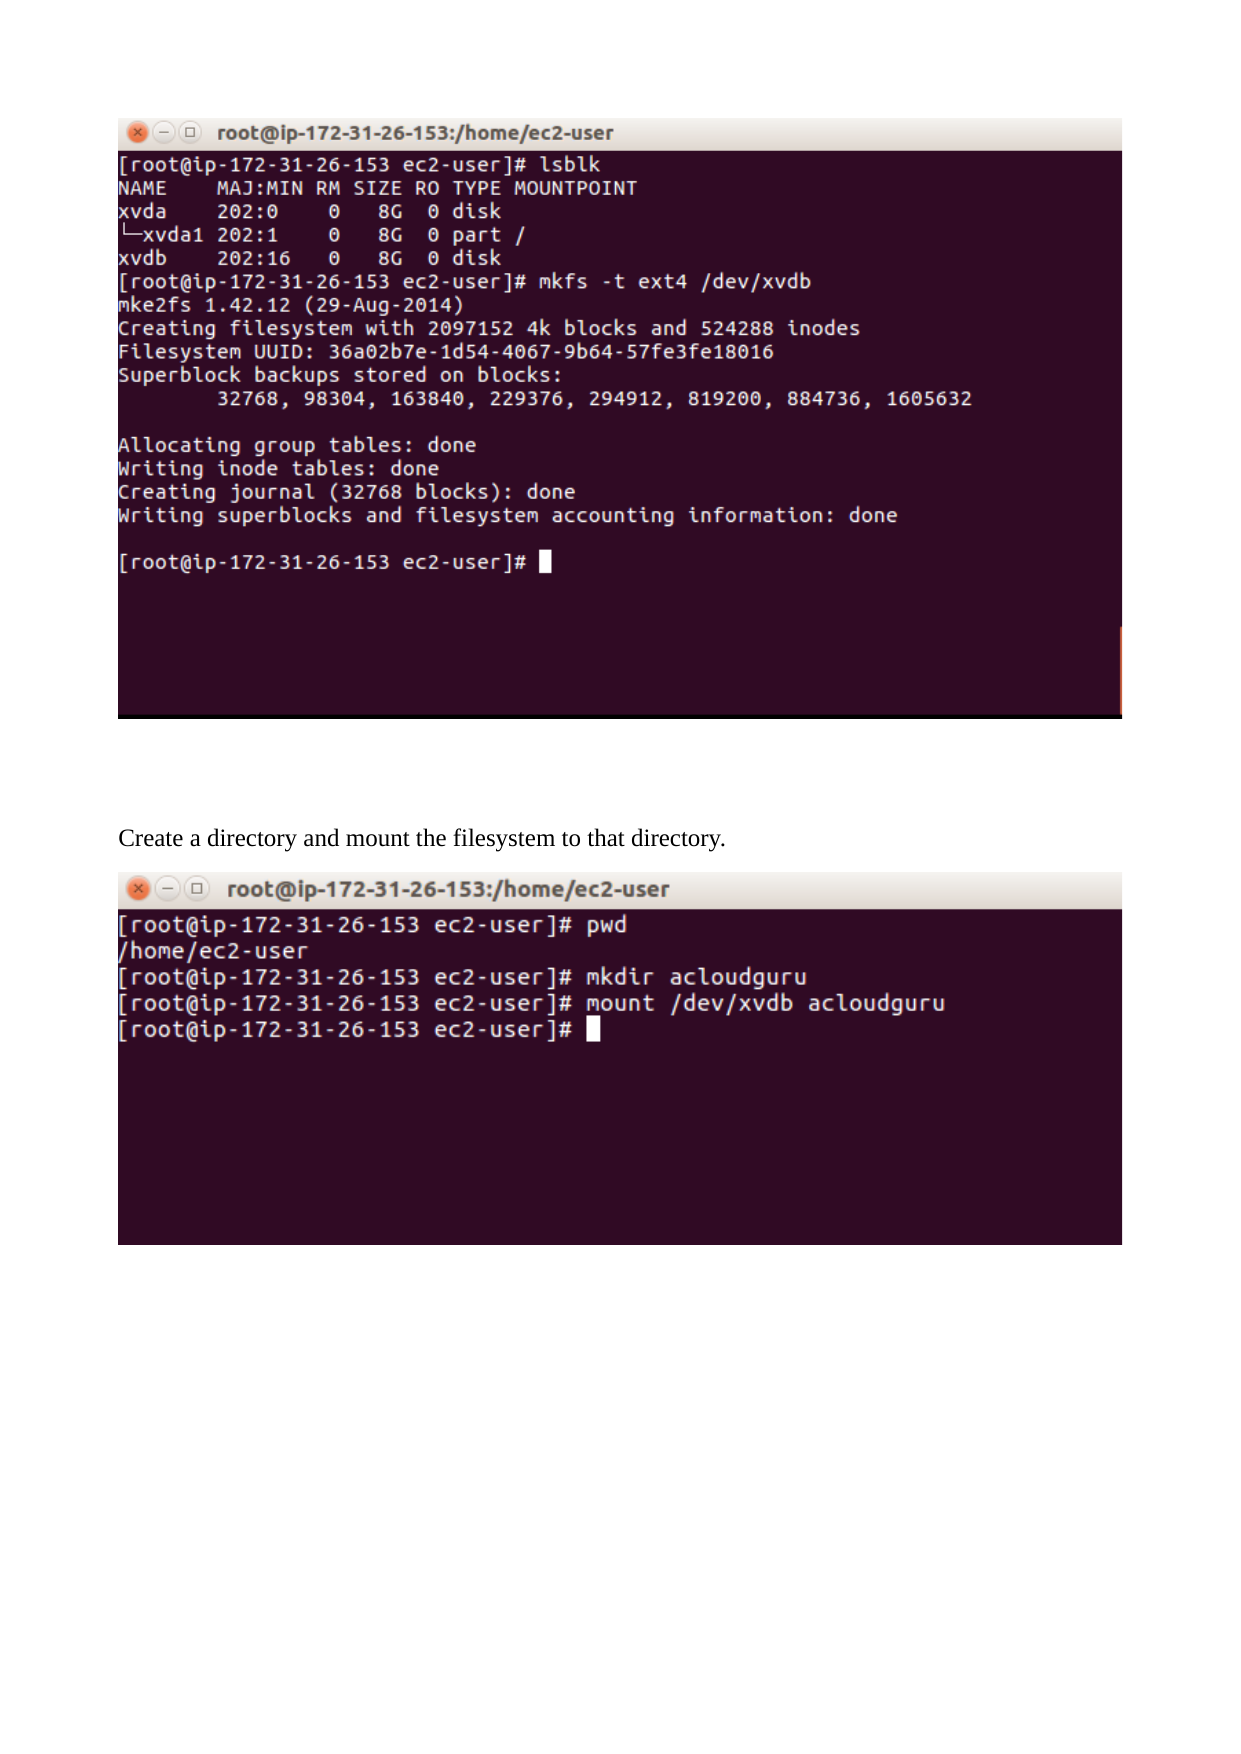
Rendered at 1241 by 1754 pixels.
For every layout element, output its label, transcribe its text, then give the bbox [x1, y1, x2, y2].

text Create a directory and mount the filesystem to that directory. [118, 823, 1122, 852]
picture [118, 872, 1123, 1245]
picture [118, 118, 1123, 719]
